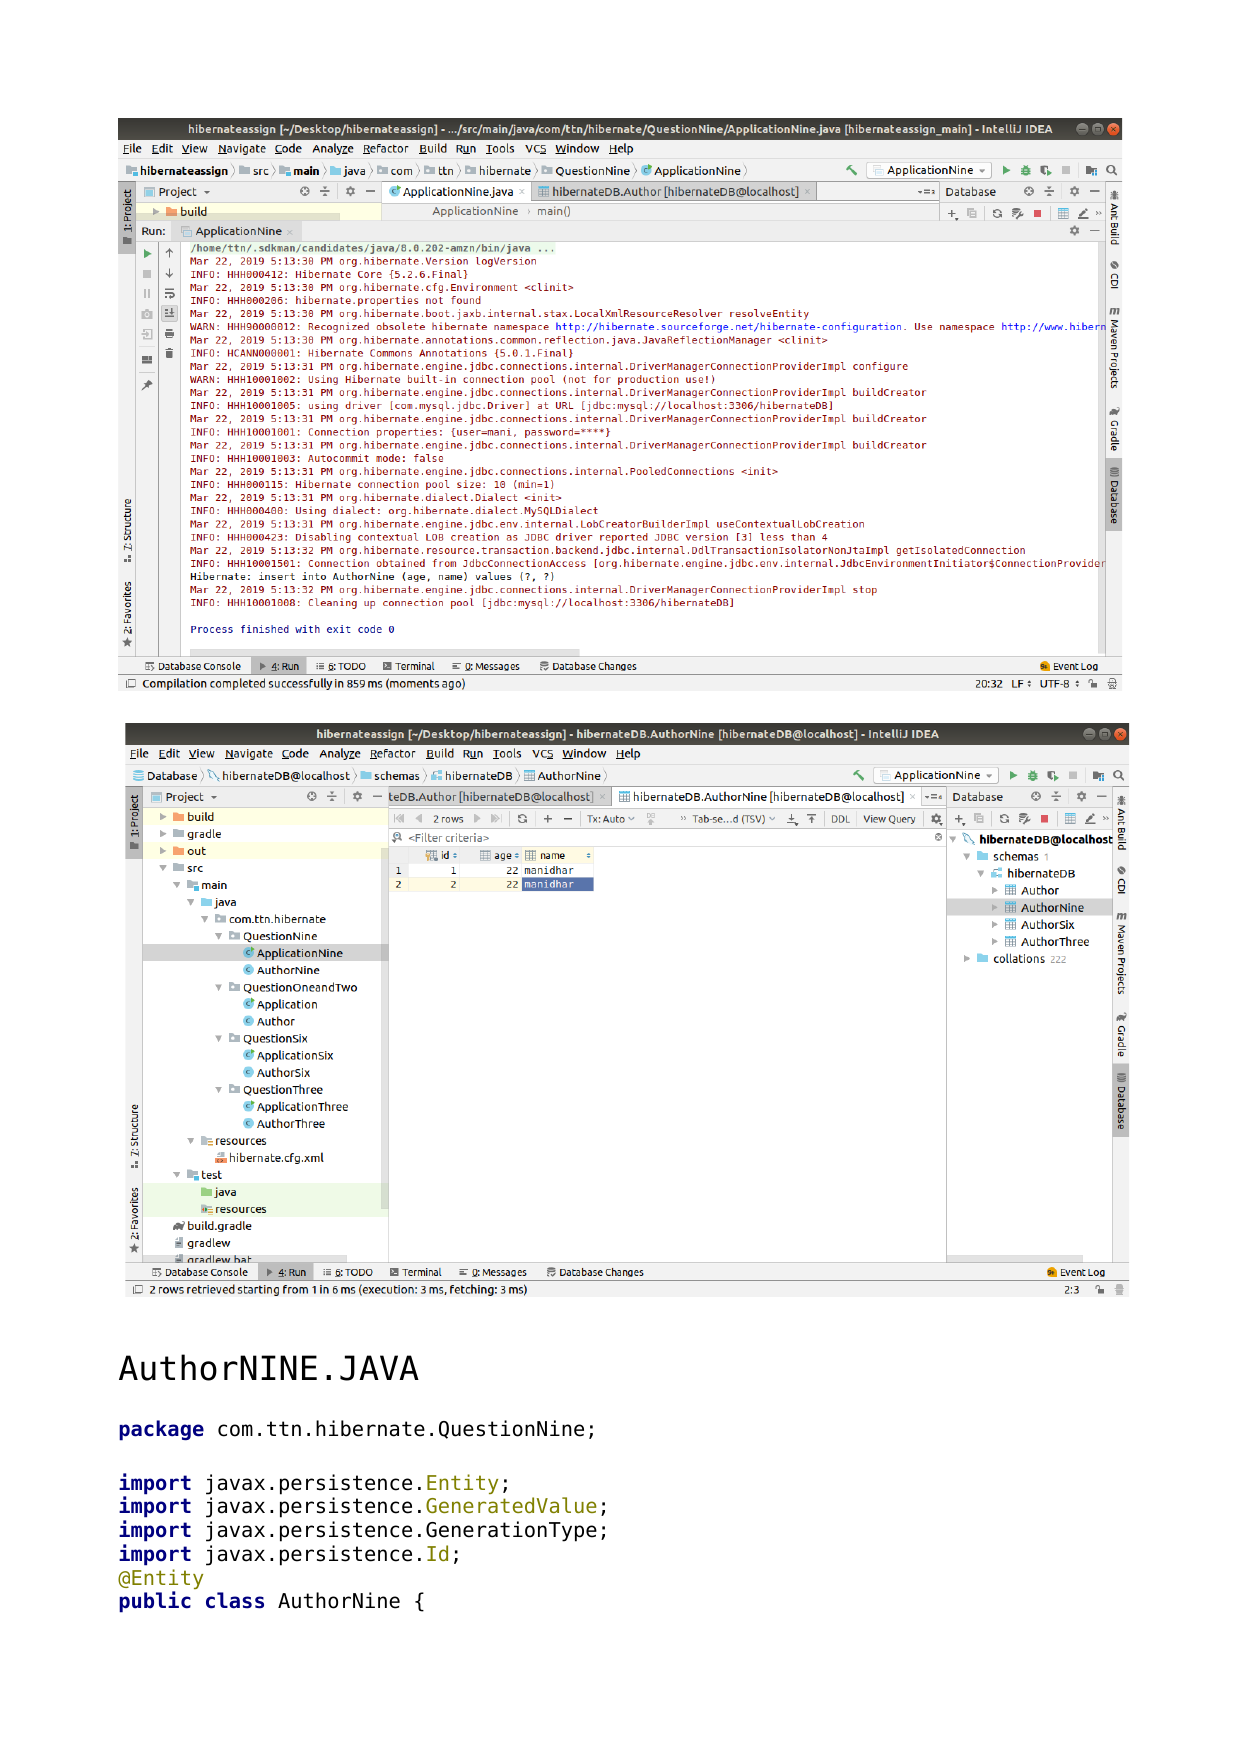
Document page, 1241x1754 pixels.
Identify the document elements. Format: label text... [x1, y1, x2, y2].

text import javax.persistence.GeneratedValue; [118, 1495, 1122, 1518]
text @Entity [118, 1566, 1122, 1590]
text import javax.persistence.Entity; [118, 1471, 1122, 1495]
text public class AuthorNine { [118, 1590, 1122, 1613]
picture [125, 723, 1130, 1297]
text package com.ttn.hibernate.QuestionNine; [118, 1418, 1122, 1441]
text import javax.persistence.Id; [118, 1542, 1122, 1566]
picture [118, 118, 1123, 691]
text AuthorNINE.JAVA [118, 1349, 1122, 1388]
text import javax.persistence.GenerationType; [118, 1518, 1122, 1542]
